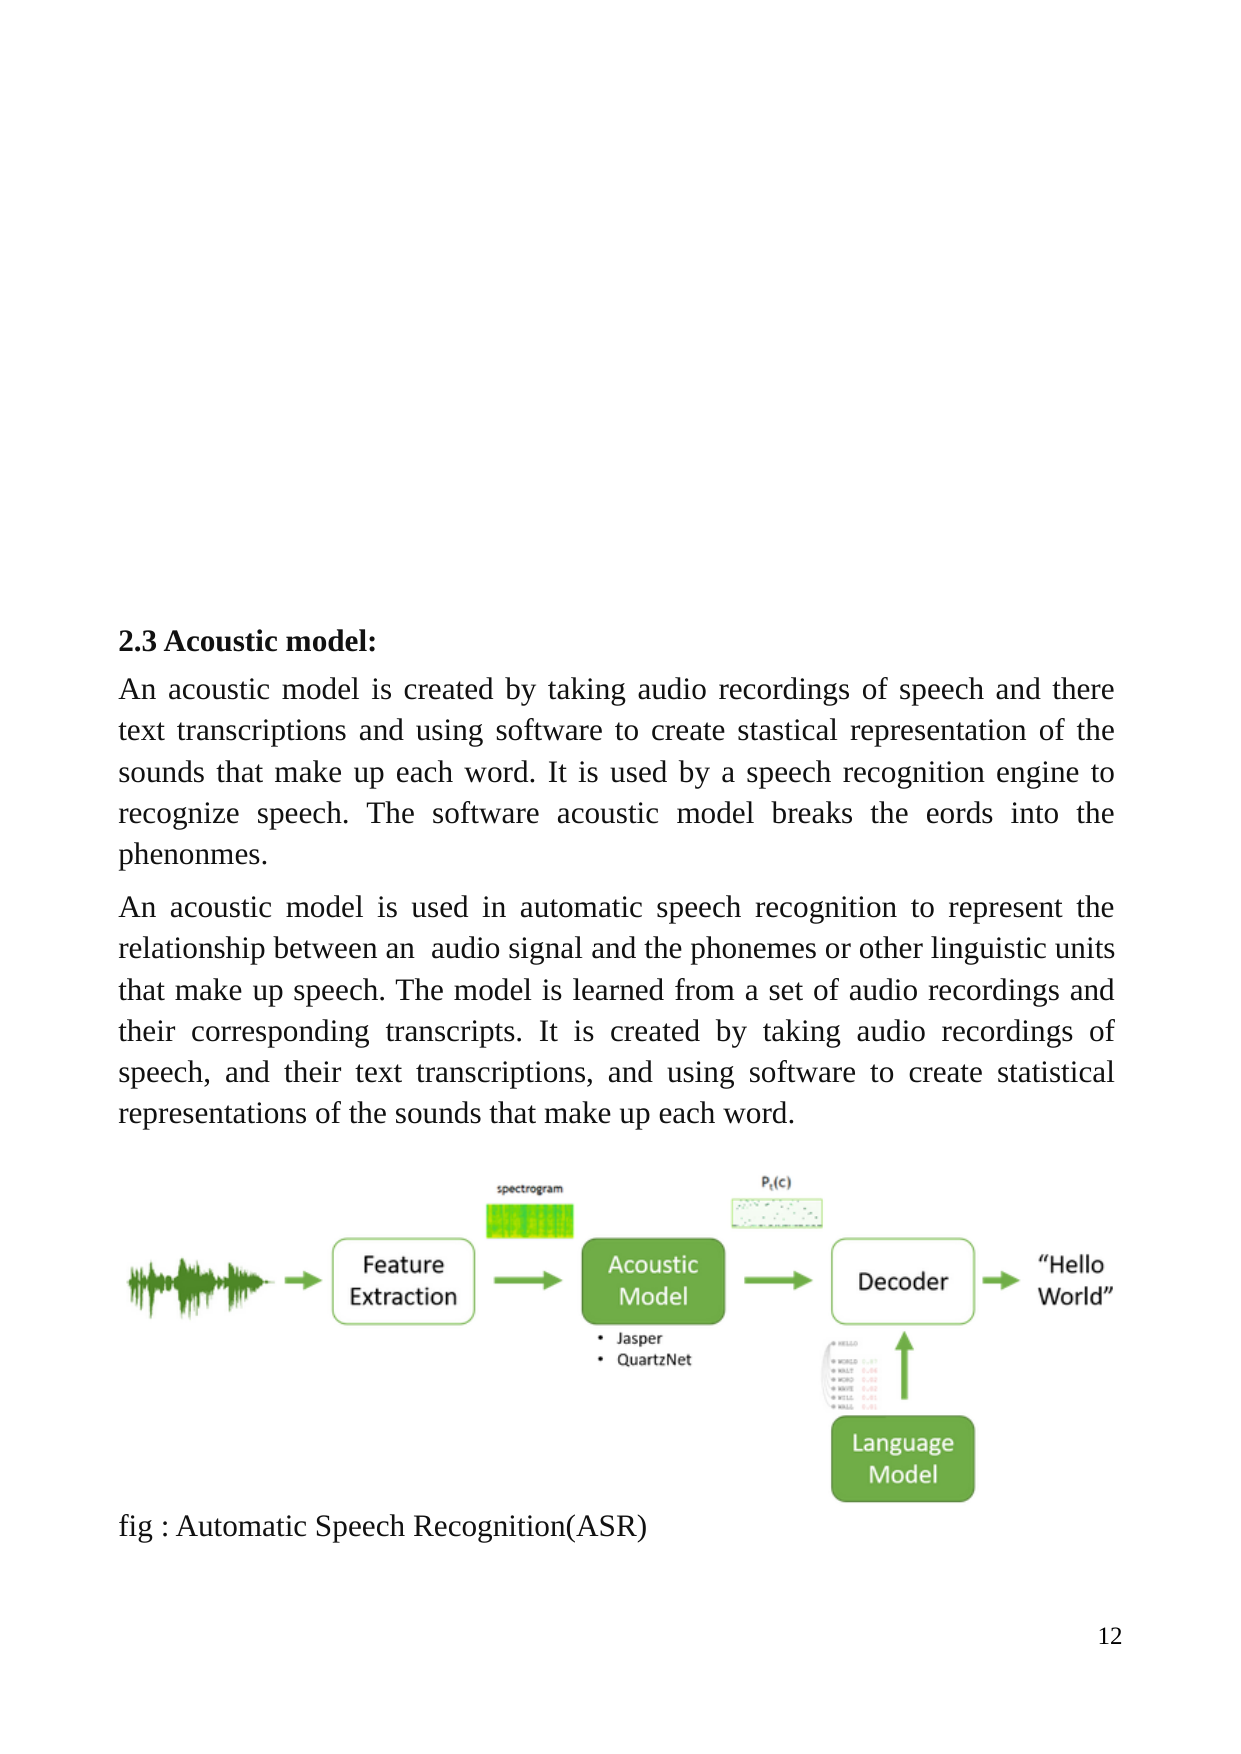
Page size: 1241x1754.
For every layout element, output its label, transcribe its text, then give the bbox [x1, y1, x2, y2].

text An acoustic model is created by taking audio recordings of speech and there text transcriptions and using software to create stastical representation of the sounds that make up each word. It is used by a speech recognition engine to recognize speech. The software acoustic model breaks the eords into the phenonmes. [118, 670, 1116, 871]
text fig : Automatic Speech Recognition(ASR) [118, 1188, 1116, 1543]
text An acoustic model is used in automatic speech recognition to represent the relationship between an audio signal and the phonemes or other linguistic units that make up speech. The model is learned from a set of audio recordings and their corresponding transcripts. It is created by taking audio recordings of speech, and their text transcriptions, and using software to create statistical representations of the sounds that make up each word. [118, 888, 1116, 1131]
text 2.3 Acoustic model: [118, 622, 1116, 658]
